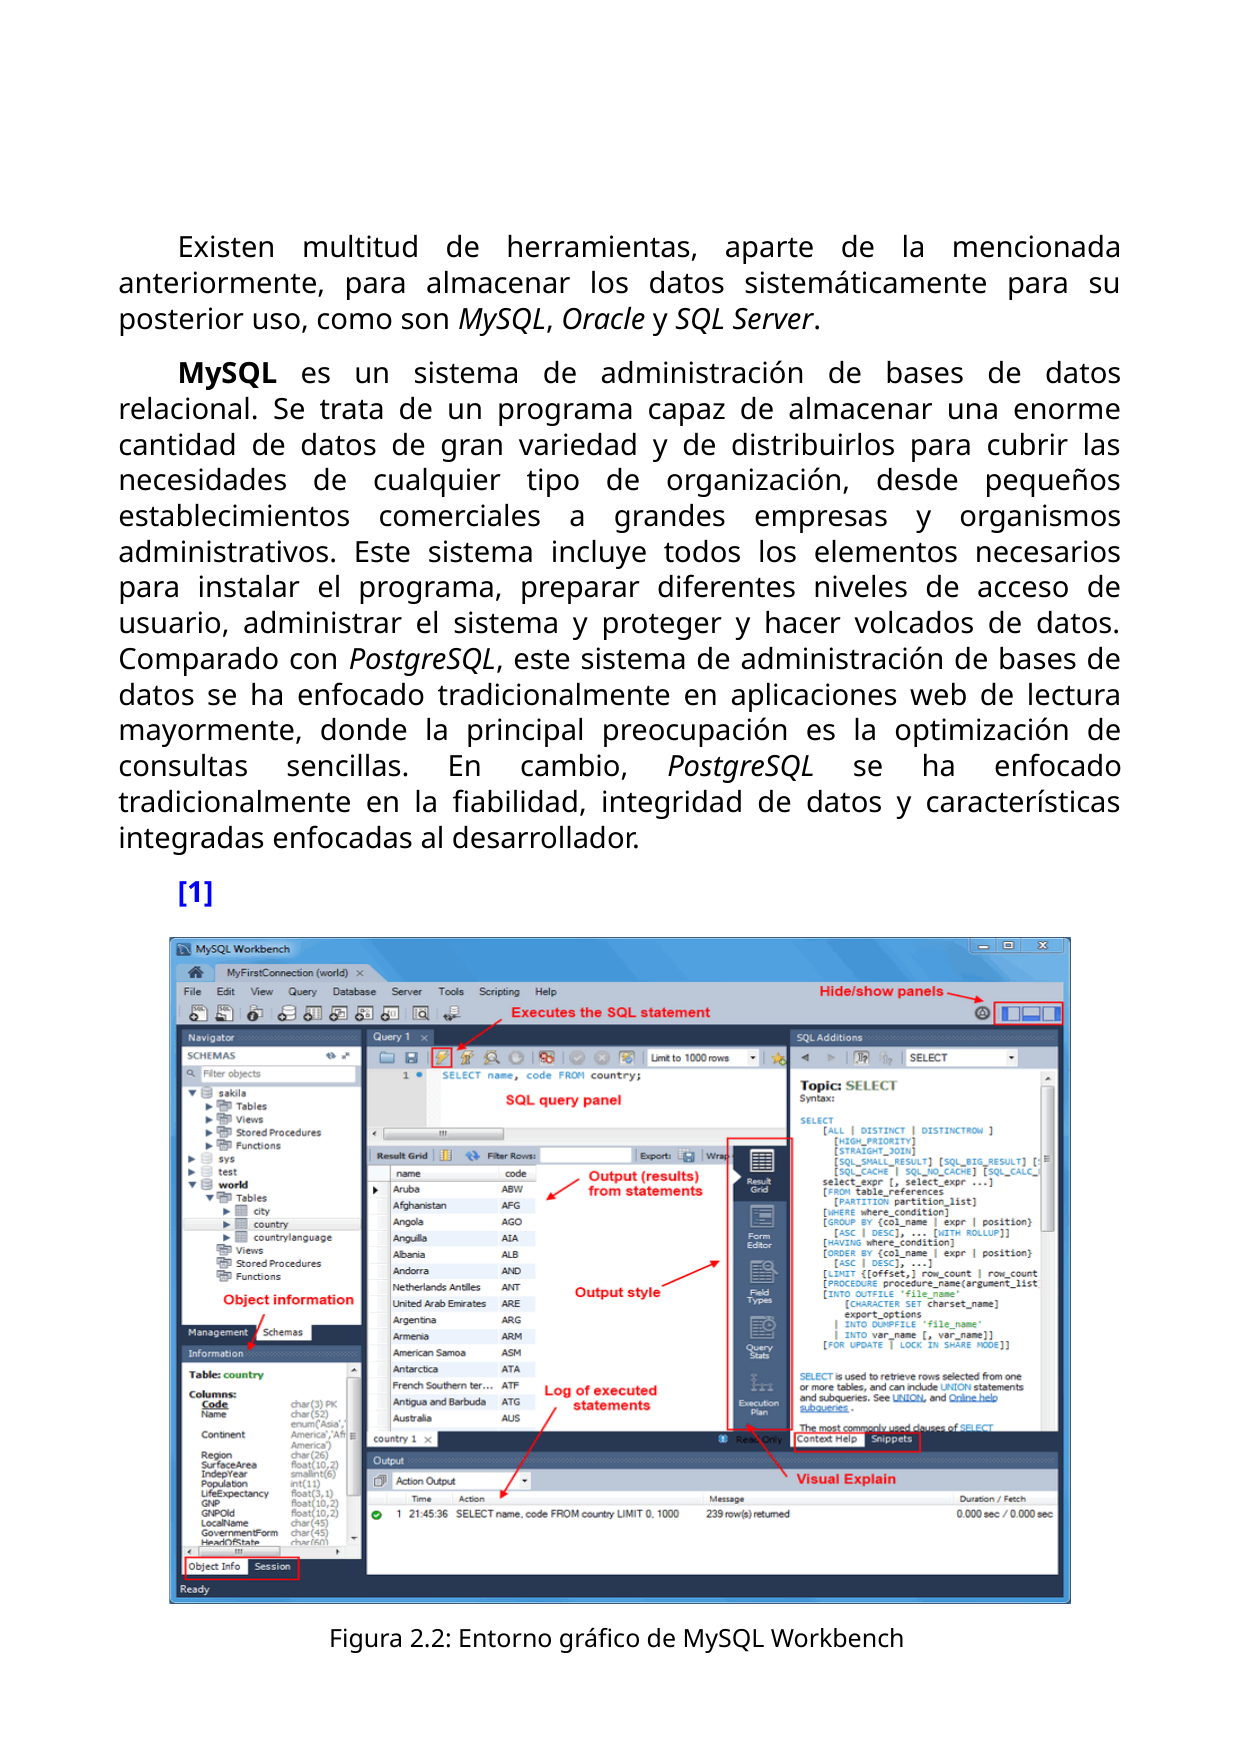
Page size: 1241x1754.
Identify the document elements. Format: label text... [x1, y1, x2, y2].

text MySQL es un sistema de administración de bases de datos relacional. Se trata de un programa capaz de almacenar una enorme cantidad de datos de gran variedad y de distribuirlos para cubrir las necesidades de cualquier tipo de organización, desde pequeños establecimientos comerciales a grandes empresas y organismos administrativos. Este sistema incluye todos los elementos necesarios para instalar el programa, preparar diferentes niveles de acceso de usuario, administrar el sistema y proteger y hacer volcados de datos. Comparado con PostgreSQL, este sistema de administración de bases de datos se ha enfocado tradicionalmente en aplicaciones web de lectura mayormente, donde la principal preocupación es la optimización de consultas sencillas. En cambio, PostgreSQL se ha enfocado tradicionalmente en la fiabilidad, integridad de datos y características integradas enfocadas al desarrollador. [118, 352, 1122, 857]
picture [169, 937, 1071, 1604]
text [1] [118, 871, 1122, 911]
text Figura 2.2: Entorno gráfico de MySQL Workbench [169, 1604, 1071, 1654]
text Existen multitud de herramientas, aparte de la mencionada anteriormente, para almacenar los datos sistemáticamente para su posterior uso, como son MySQL, Oracle y SQL Server. [118, 227, 1122, 338]
